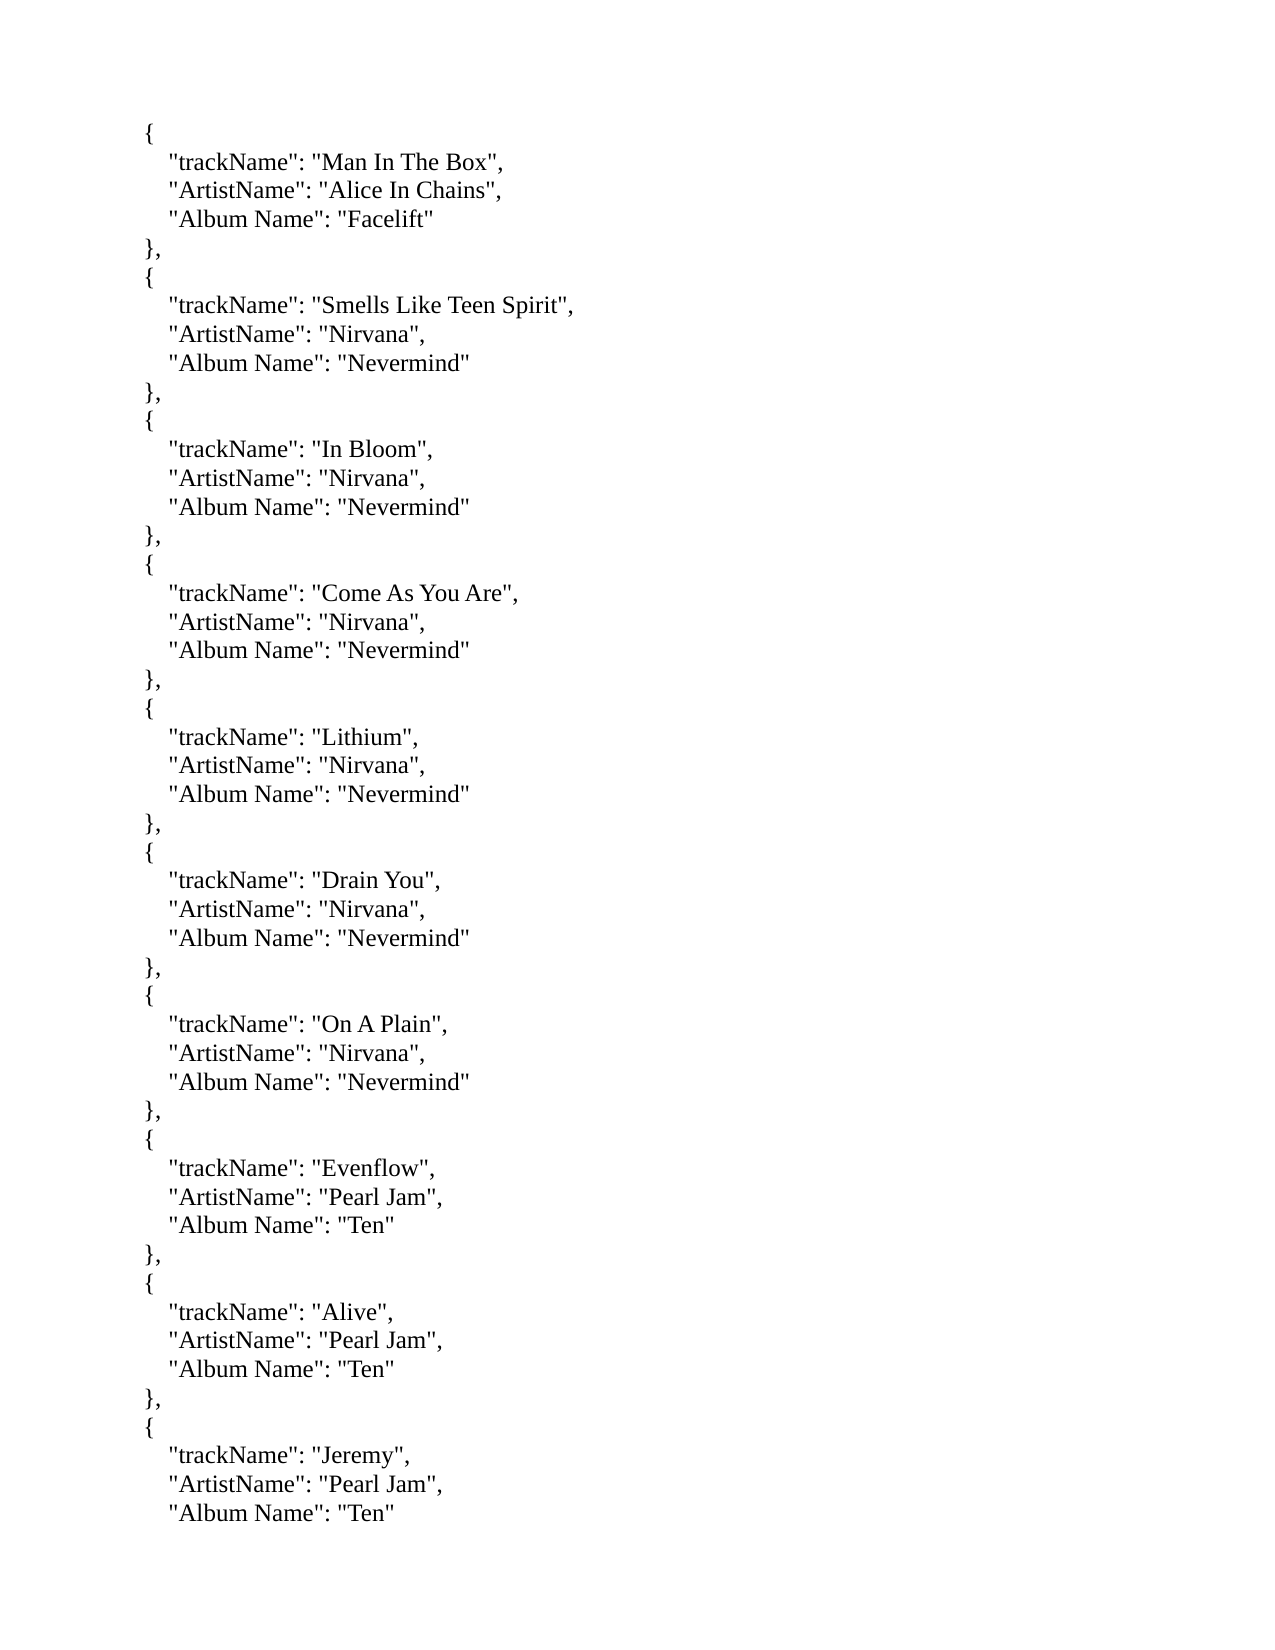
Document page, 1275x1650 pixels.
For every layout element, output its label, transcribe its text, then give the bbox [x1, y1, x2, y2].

text }, [118, 1383, 1157, 1412]
text "ArtistName": "Pearl Jam", [118, 1469, 1157, 1498]
text "trackName": "Smells Like Teen Spirit", [118, 291, 1157, 319]
text { [118, 1268, 1157, 1297]
text { [118, 1412, 1157, 1441]
text { [118, 693, 1157, 722]
text "ArtistName": "Pearl Jam", [118, 1326, 1157, 1354]
text "trackName": "Lithium", [118, 722, 1157, 751]
text "Album Name": "Nevermind" [118, 923, 1157, 952]
text "trackName": "Jeremy", [118, 1441, 1157, 1469]
text "trackName": "Come As You Are", [118, 578, 1157, 607]
text "Album Name": "Nevermind" [118, 636, 1157, 664]
text "Album Name": "Facelift" [118, 204, 1157, 233]
text }, [118, 521, 1157, 549]
text { [118, 118, 1157, 147]
text { [118, 262, 1157, 291]
text "Album Name": "Nevermind" [118, 492, 1157, 521]
text { [118, 549, 1157, 578]
text }, [118, 233, 1157, 262]
text }, [118, 664, 1157, 693]
text "trackName": "Man In The Box", [118, 147, 1157, 176]
text "ArtistName": "Nirvana", [118, 607, 1157, 636]
text "ArtistName": "Nirvana", [118, 1038, 1157, 1067]
text "trackName": "On A Plain", [118, 1009, 1157, 1038]
text "trackName": "Drain You", [118, 866, 1157, 894]
text "trackName": "Alive", [118, 1297, 1157, 1326]
text "ArtistName": "Alice In Chains", [118, 176, 1157, 204]
text "Album Name": "Ten" [118, 1498, 1157, 1527]
text }, [118, 377, 1157, 406]
text }, [118, 952, 1157, 981]
text "ArtistName": "Nirvana", [118, 751, 1157, 779]
text "ArtistName": "Nirvana", [118, 894, 1157, 923]
text "Album Name": "Ten" [118, 1211, 1157, 1239]
text "Album Name": "Nevermind" [118, 1067, 1157, 1096]
text "Album Name": "Nevermind" [118, 779, 1157, 808]
text { [118, 1124, 1157, 1153]
text "Album Name": "Nevermind" [118, 348, 1157, 377]
text "trackName": "Evenflow", [118, 1153, 1157, 1182]
text "ArtistName": "Nirvana", [118, 319, 1157, 348]
text "trackName": "In Bloom", [118, 434, 1157, 463]
text }, [118, 808, 1157, 837]
text { [118, 981, 1157, 1009]
text { [118, 406, 1157, 434]
text }, [118, 1239, 1157, 1268]
text "ArtistName": "Nirvana", [118, 463, 1157, 492]
text }, [118, 1096, 1157, 1124]
text { [118, 837, 1157, 866]
text "ArtistName": "Pearl Jam", [118, 1182, 1157, 1211]
text "Album Name": "Ten" [118, 1354, 1157, 1383]
